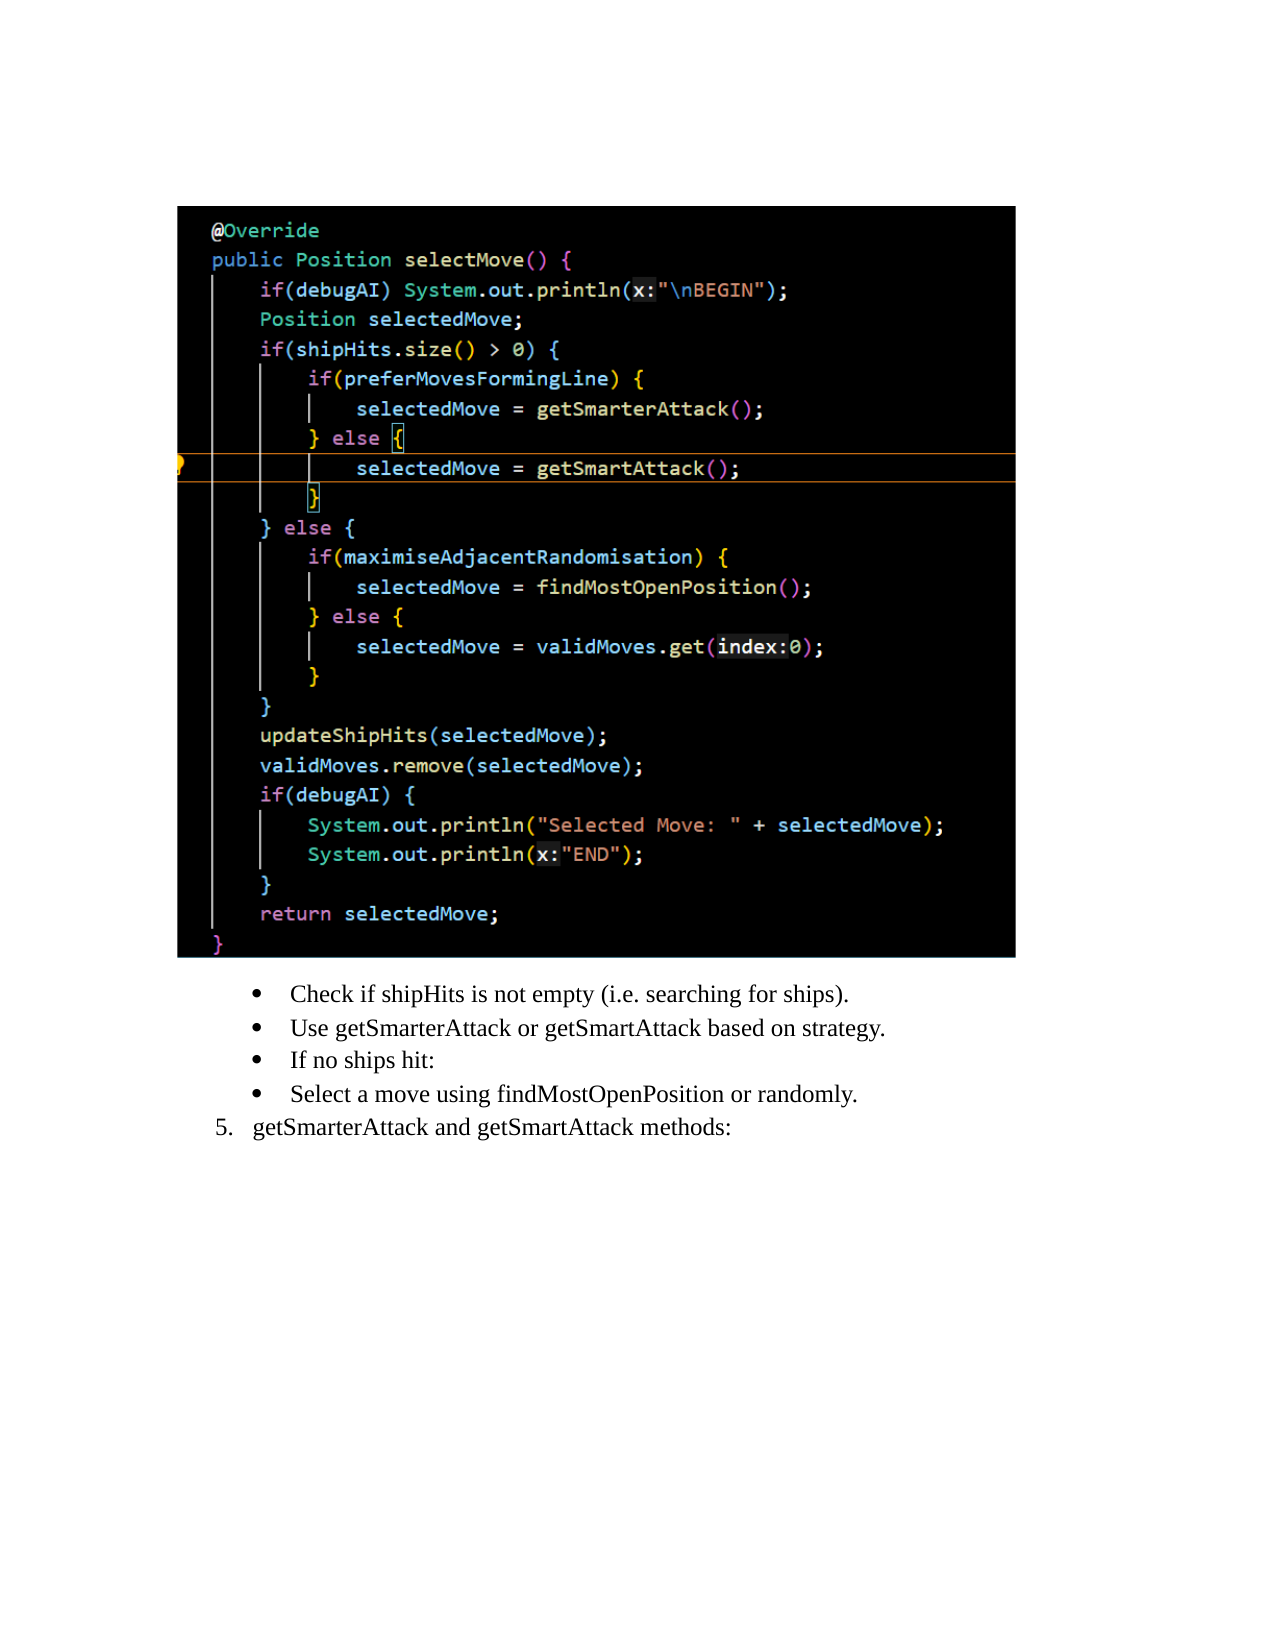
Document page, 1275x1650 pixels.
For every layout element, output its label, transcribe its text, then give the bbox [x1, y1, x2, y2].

list If no ships hit: [252, 1046, 1098, 1074]
list Use getSmarterAttack or getSmartAttack based on strategy. [252, 1013, 1098, 1041]
list Select a move using findMostOpenPosition or randomly. [252, 1079, 1098, 1107]
list getSmarterAttack and getSmartAttack methods: [215, 1112, 1098, 1140]
list Check if shipHits is not empty (i.e. searching for ships). [252, 979, 1098, 1008]
